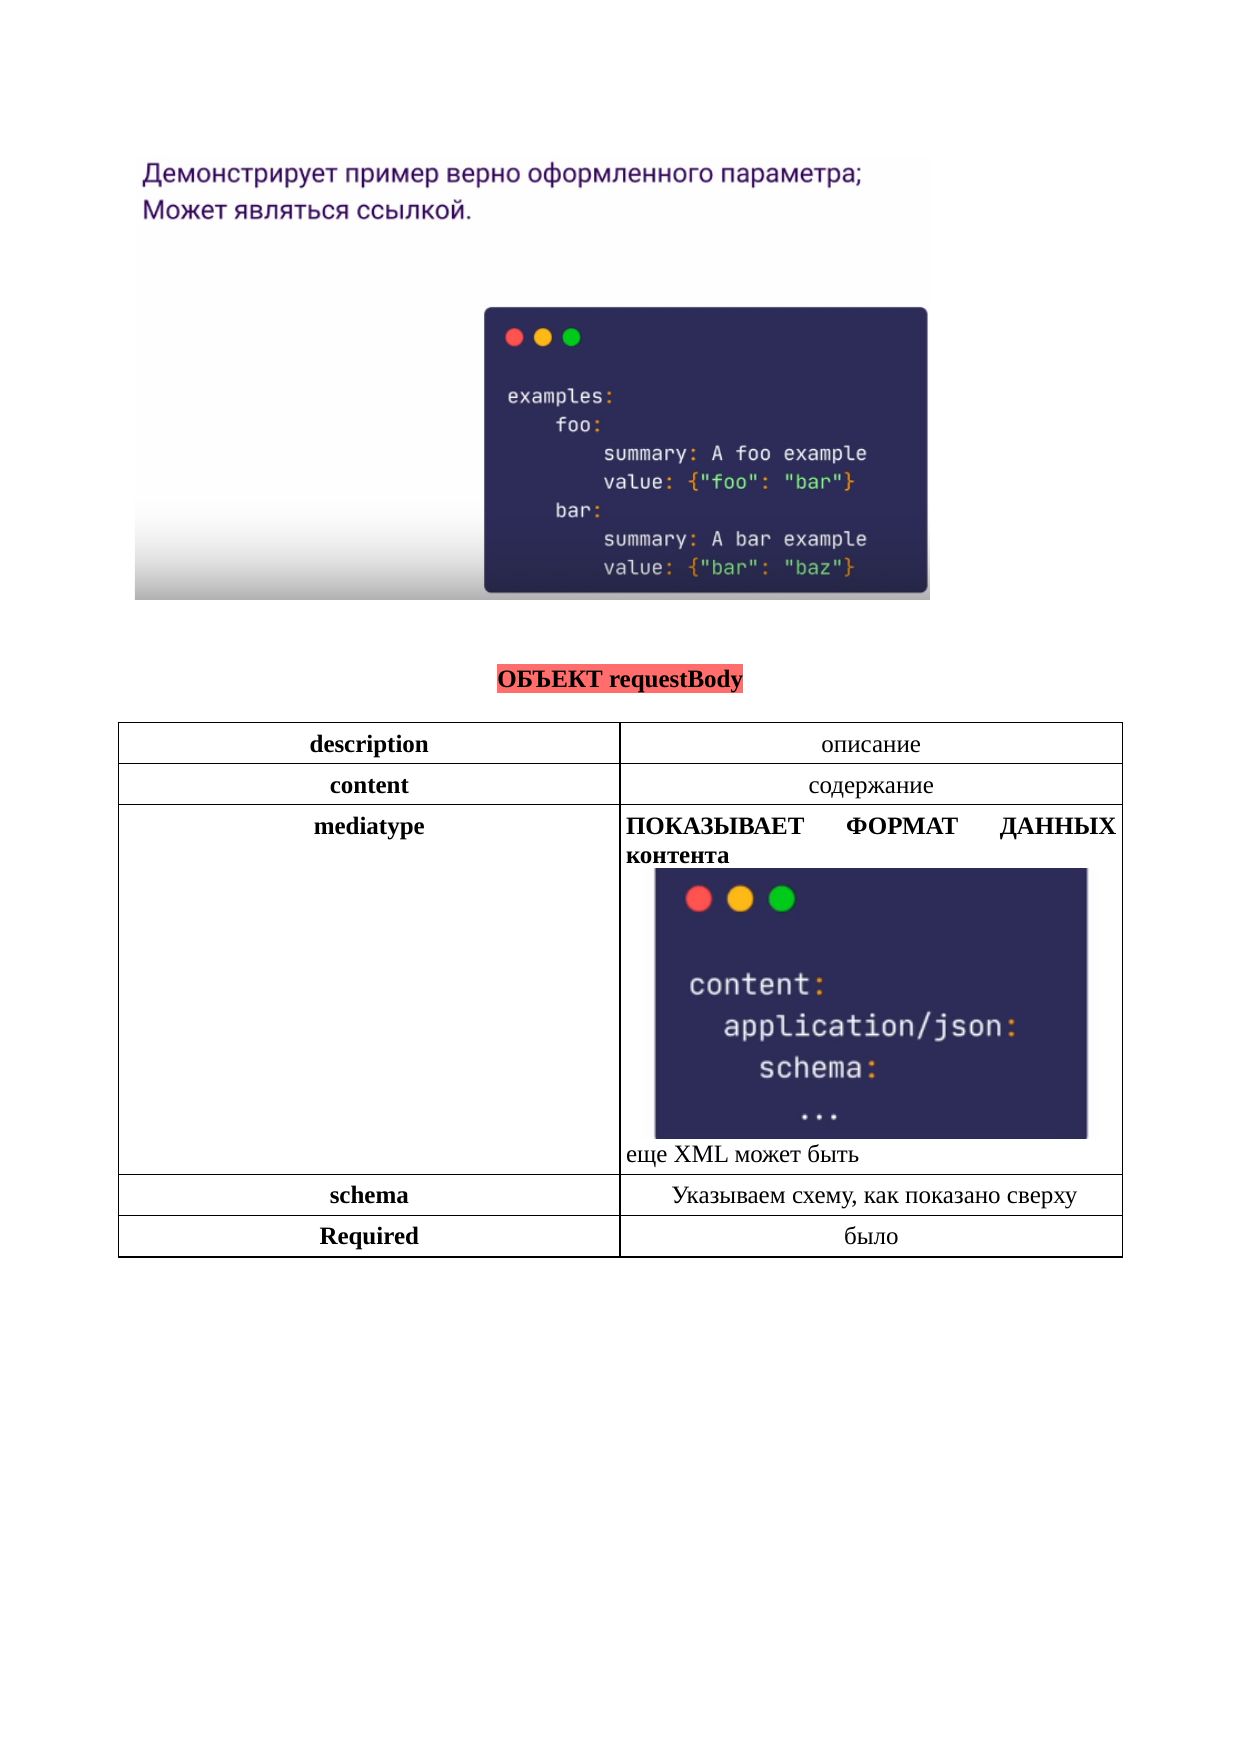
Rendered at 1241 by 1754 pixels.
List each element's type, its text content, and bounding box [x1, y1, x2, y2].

table_cell Указываем схему, как показано сверху [621, 1175, 1122, 1215]
table_cell ПОКАЗЫВАЕТ ФОРМАТ ДАННЫХ контента еще XML может быть [621, 805, 1122, 1173]
table_header description [119, 723, 619, 763]
table_cell mediatype [119, 805, 619, 1173]
table_header описание [621, 723, 1122, 763]
table_cell schema [119, 1175, 619, 1215]
table_cell было [621, 1216, 1122, 1256]
table_cell содержание [621, 764, 1122, 804]
picture [642, 868, 1100, 1139]
table_cell Required [119, 1216, 619, 1256]
table_cell content [119, 764, 619, 804]
picture [134, 155, 930, 600]
text ОБЪЕКТ requestBody [118, 664, 1122, 693]
